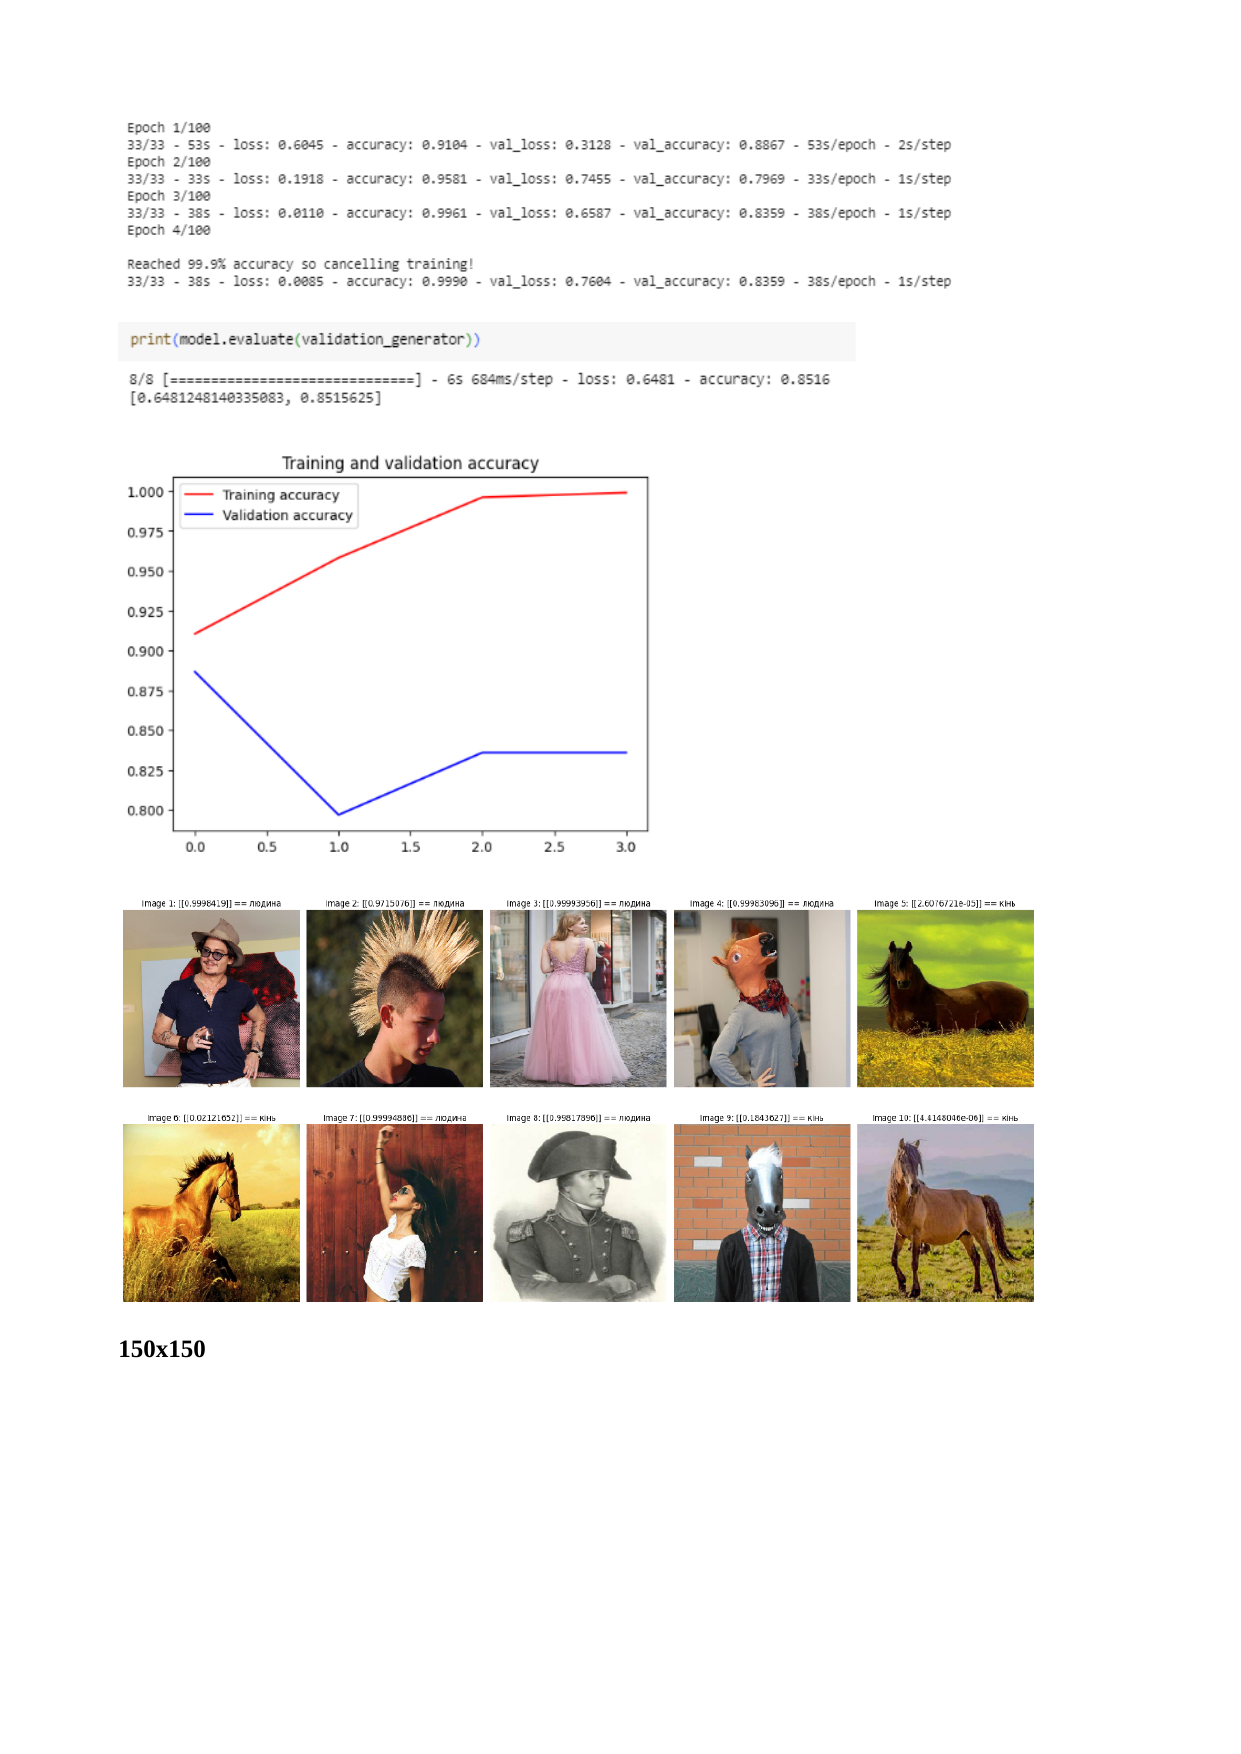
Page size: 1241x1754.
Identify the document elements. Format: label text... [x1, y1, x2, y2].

picture [118, 322, 856, 417]
text 150x150 [118, 1334, 1122, 1363]
picture [118, 445, 652, 866]
picture [118, 894, 1037, 1306]
picture [118, 118, 960, 294]
